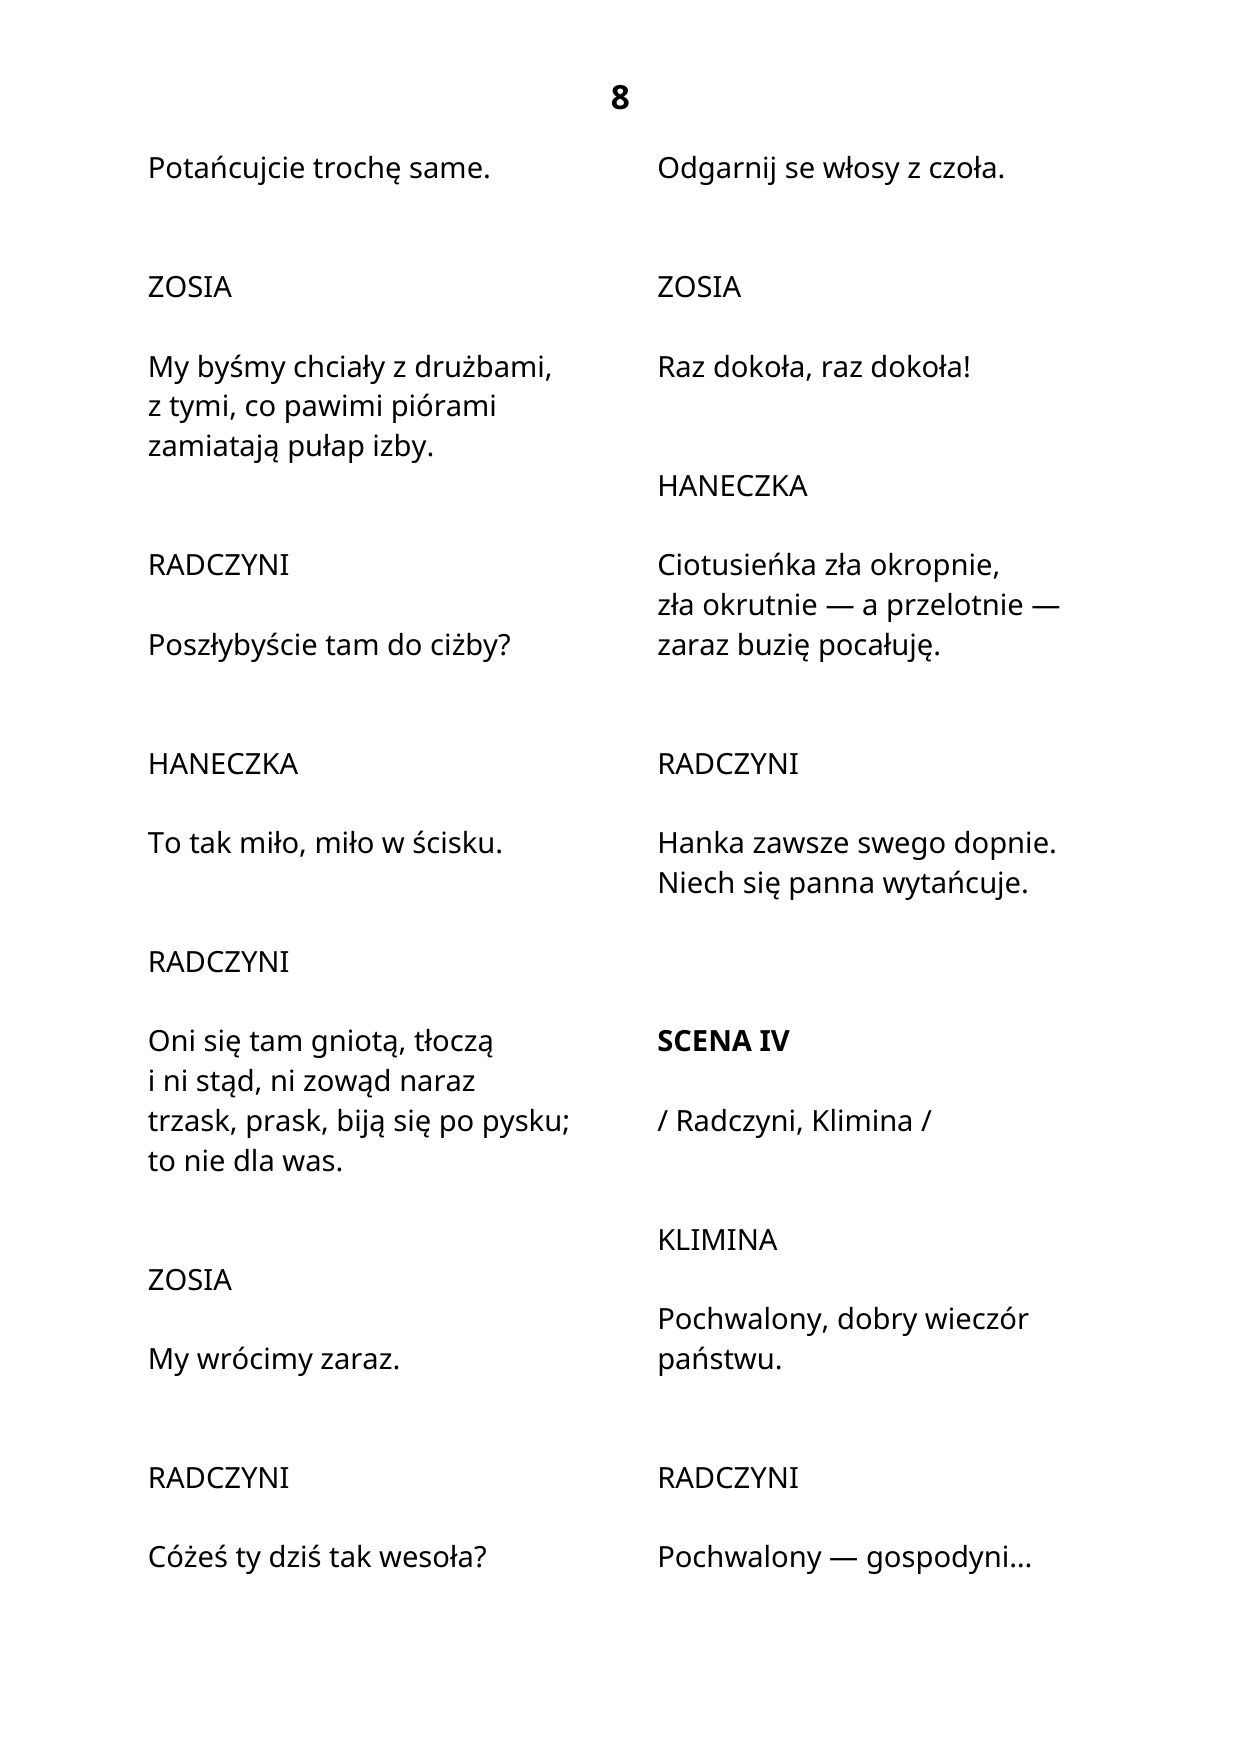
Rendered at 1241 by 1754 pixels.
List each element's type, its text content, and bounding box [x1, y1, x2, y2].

text Niech się panna wytańcuje. [657, 862, 1093, 902]
text ZOSIA [148, 267, 583, 306]
text RADCZYNI [148, 544, 583, 584]
text ZOSIA [657, 267, 1093, 306]
text HANECZKA [148, 743, 583, 783]
text z tymi, co pawimi piórami [148, 386, 583, 425]
text i ni stąd, ni zowąd naraz [148, 1060, 583, 1100]
text SCENA IV [657, 1021, 1093, 1060]
text zamiatają pułap izby. [148, 425, 583, 465]
text HANECZKA [657, 465, 1093, 505]
text Pochwalony, dobry wieczór państwu. [657, 1298, 1093, 1378]
text Oni się tam gniotą, tłoczą [148, 1021, 583, 1060]
text Odgarnij se włosy z czoła. [657, 148, 1093, 187]
text Cóżeś ty dziś tak wesoła? [148, 1537, 583, 1576]
text ZOSIA [148, 1259, 583, 1298]
text RADCZYNI [657, 743, 1093, 783]
text Poszłybyście tam do ciżby? [148, 624, 583, 663]
text RADCZYNI [148, 941, 583, 981]
text / Radczyni, Klimina / [657, 1100, 1093, 1140]
text RADCZYNI [657, 1457, 1093, 1497]
text KLIMINA [657, 1219, 1093, 1259]
text To tak miło, miło w ścisku. [148, 822, 583, 862]
text zaraz buzię pocałuję. [657, 624, 1093, 663]
text trzask, prask, biją się po pysku; [148, 1100, 583, 1140]
text Hanka zawsze swego dopnie. [657, 822, 1093, 862]
text to nie dla was. [148, 1140, 583, 1179]
text My wrócimy zaraz. [148, 1338, 583, 1378]
text Potańcujcie trochę same. [148, 148, 583, 187]
text My byśmy chciały z drużbami, [148, 346, 583, 386]
text zła okrutnie — a przelotnie — [657, 584, 1093, 624]
text RADCZYNI [148, 1457, 583, 1497]
text Pochwalony — gospodyni… [657, 1537, 1093, 1576]
text Raz dokoła, raz dokoła! [657, 346, 1093, 386]
text Ciotusieńka zła okropnie, [657, 544, 1093, 584]
